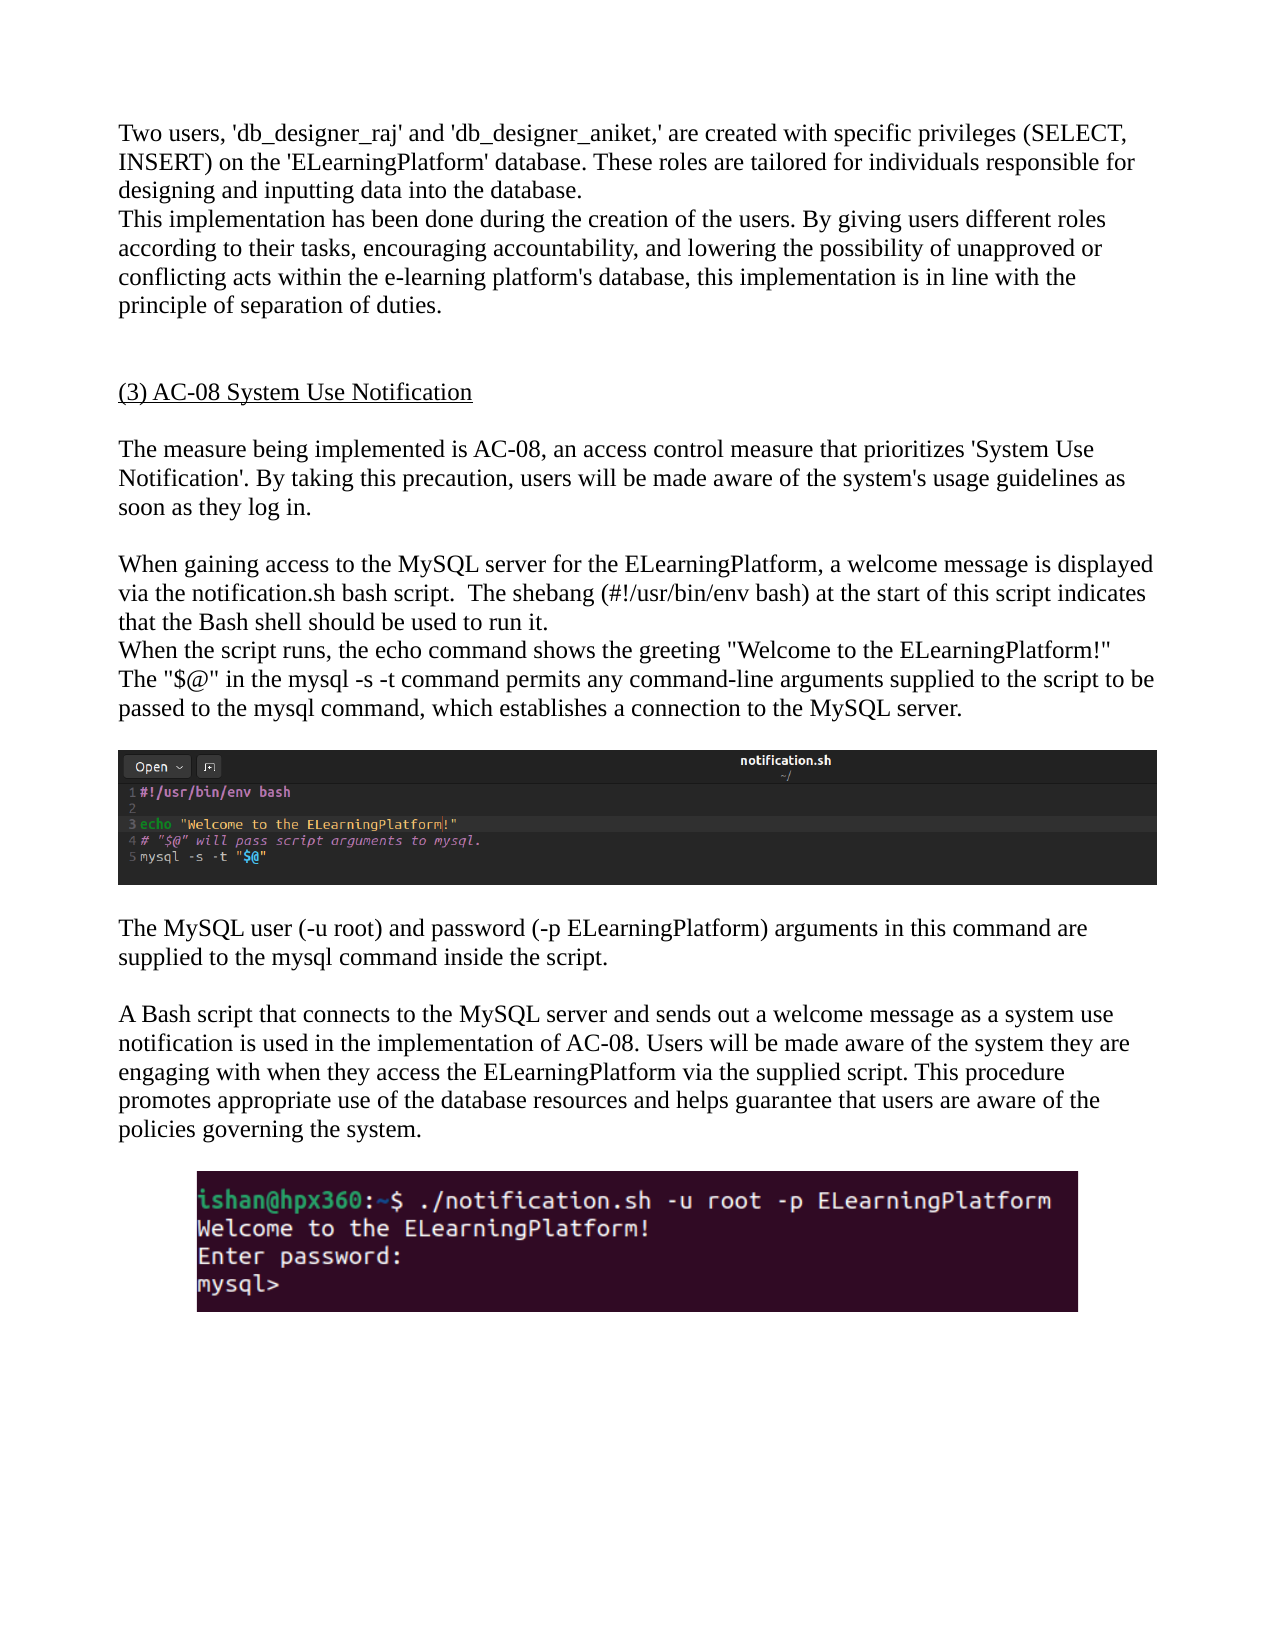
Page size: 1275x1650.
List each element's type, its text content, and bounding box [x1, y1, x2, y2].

text When gaining access to the MySQL server for the ELearningPlatform, a welcome message is displayed via the notification.sh bash script. The shebang (#!/usr/bin/env bash) at the start of this script indicates that the Bash shell should be used to run it. [118, 549, 1157, 636]
text This implementation has been done during the creation of the users. By giving users different roles according to their tasks, encouraging accountability, and lowering the possibility of unapproved or conflicting acts within the e-learning platform's database, this implementation is in line with the principle of separation of duties. [118, 204, 1157, 319]
text A Bash script that connects to the MySQL server and sends out a welcome message as a system use notification is used in the implementation of AC-08. Users will be made aware of the system they are engaging with when they access the ELearningPlatform via the supplied script. This procedure promotes appropriate use of the database resources and helps guarantee that users are aware of the policies governing the system. [118, 999, 1157, 1143]
text When the script runs, the echo command shows the greeting "Welcome to the ELearningPlatform!" [118, 636, 1157, 664]
picture [196, 1171, 1079, 1312]
text Two users, 'db_designer_raj' and 'db_designer_aniket,' are created with specific privileges (SELECT, INSERT) on the 'ELearningPlatform' database. These roles are tailored for individuals responsible for designing and inputting data into the database. [118, 118, 1157, 204]
text (3) AC-08 System Use Notification [118, 377, 1157, 406]
text The MySQL user (-u root) and password (-p ELearningPlatform) arguments in this command are supplied to the mysql command inside the script. [118, 913, 1157, 970]
picture [118, 750, 1157, 885]
text The "$@" in the mysql -s -t command permits any command-line arguments supplied to the script to be passed to the mysql command, which establishes a connection to the MySQL server. [118, 664, 1157, 722]
text The measure being implemented is AC-08, an access control measure that prioritizes 'System Use Notification'. By taking this precaution, users will be made aware of the system's usage guidelines as soon as they log in. [118, 434, 1157, 521]
